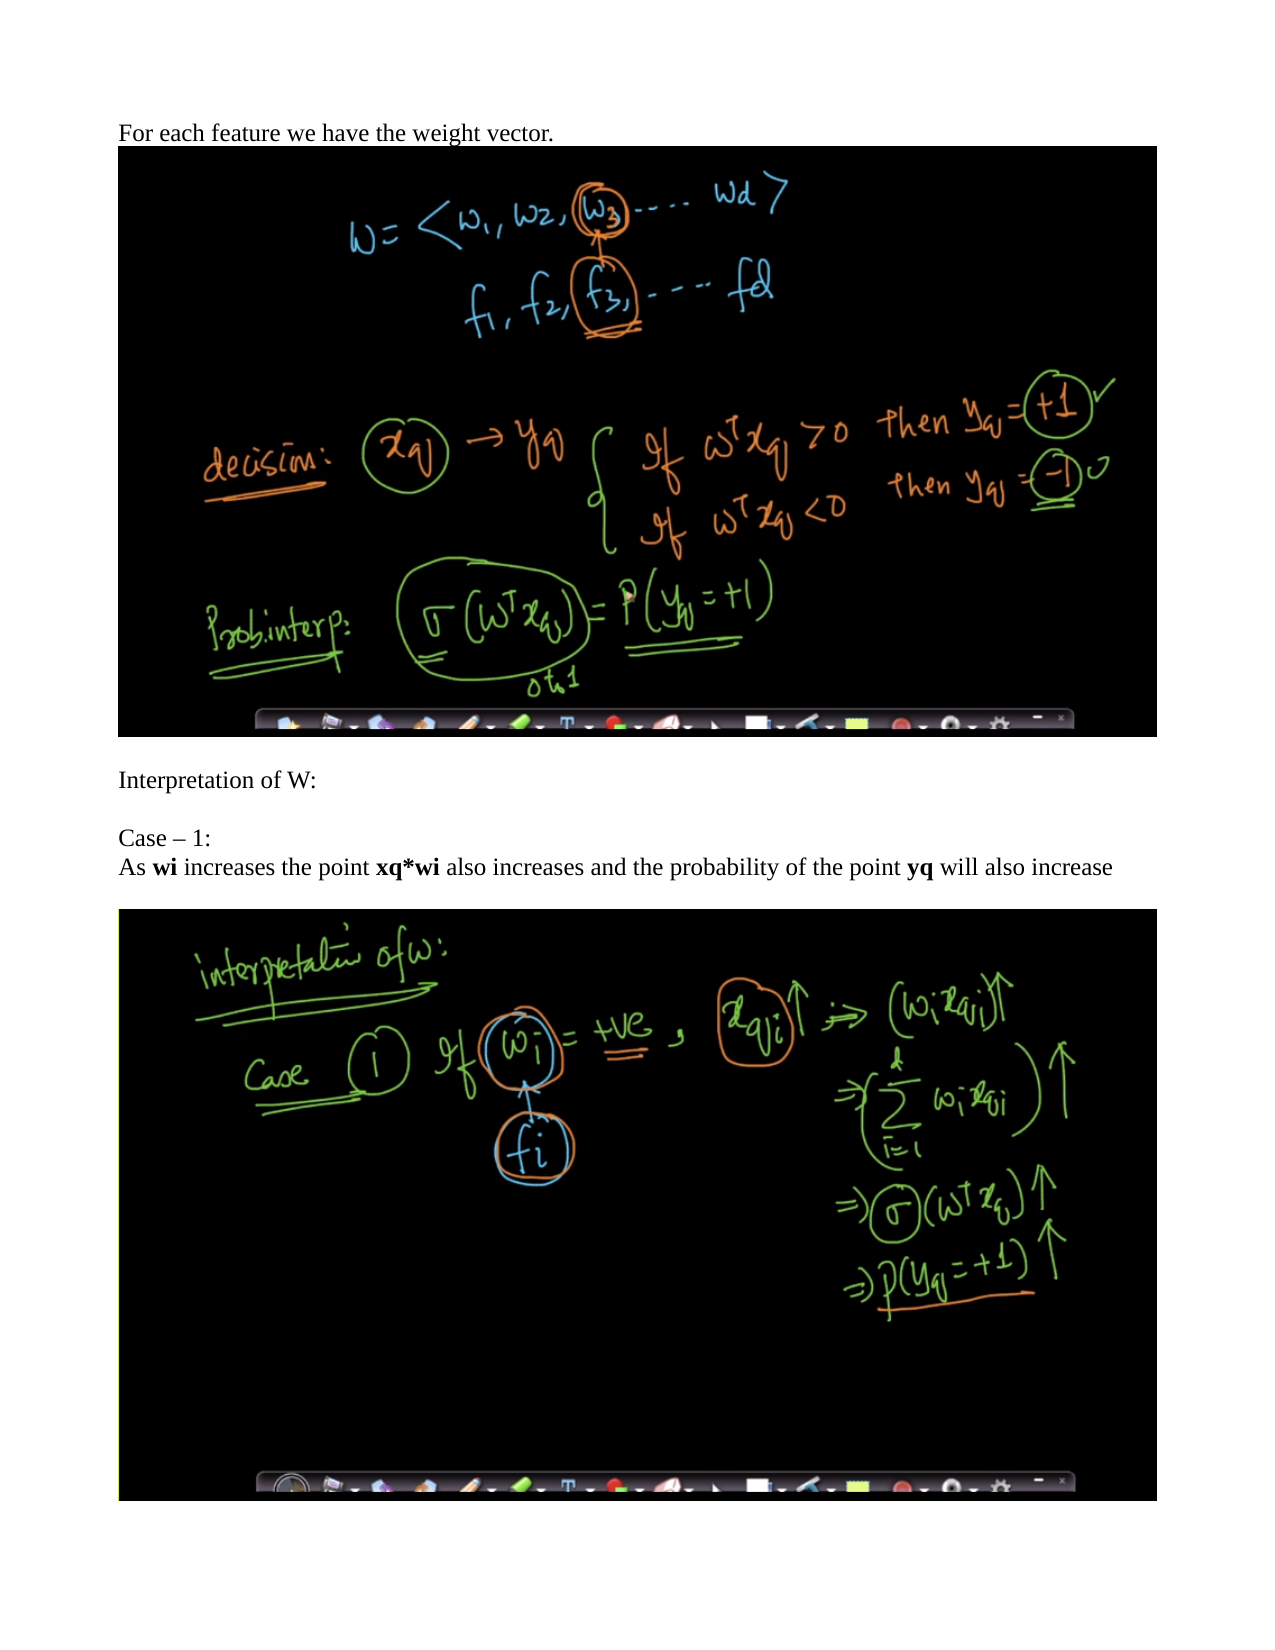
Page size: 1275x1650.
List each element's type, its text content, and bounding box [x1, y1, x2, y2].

text Case – 1: [118, 823, 1157, 852]
picture [118, 909, 1157, 1501]
text For each feature we have the weight vector. [118, 118, 1157, 146]
text As wi increases the point xq*wi also increases and the probability of the point yq will also increase [118, 852, 1157, 881]
picture [118, 146, 1157, 737]
text Interpretation of W: [118, 766, 1157, 794]
